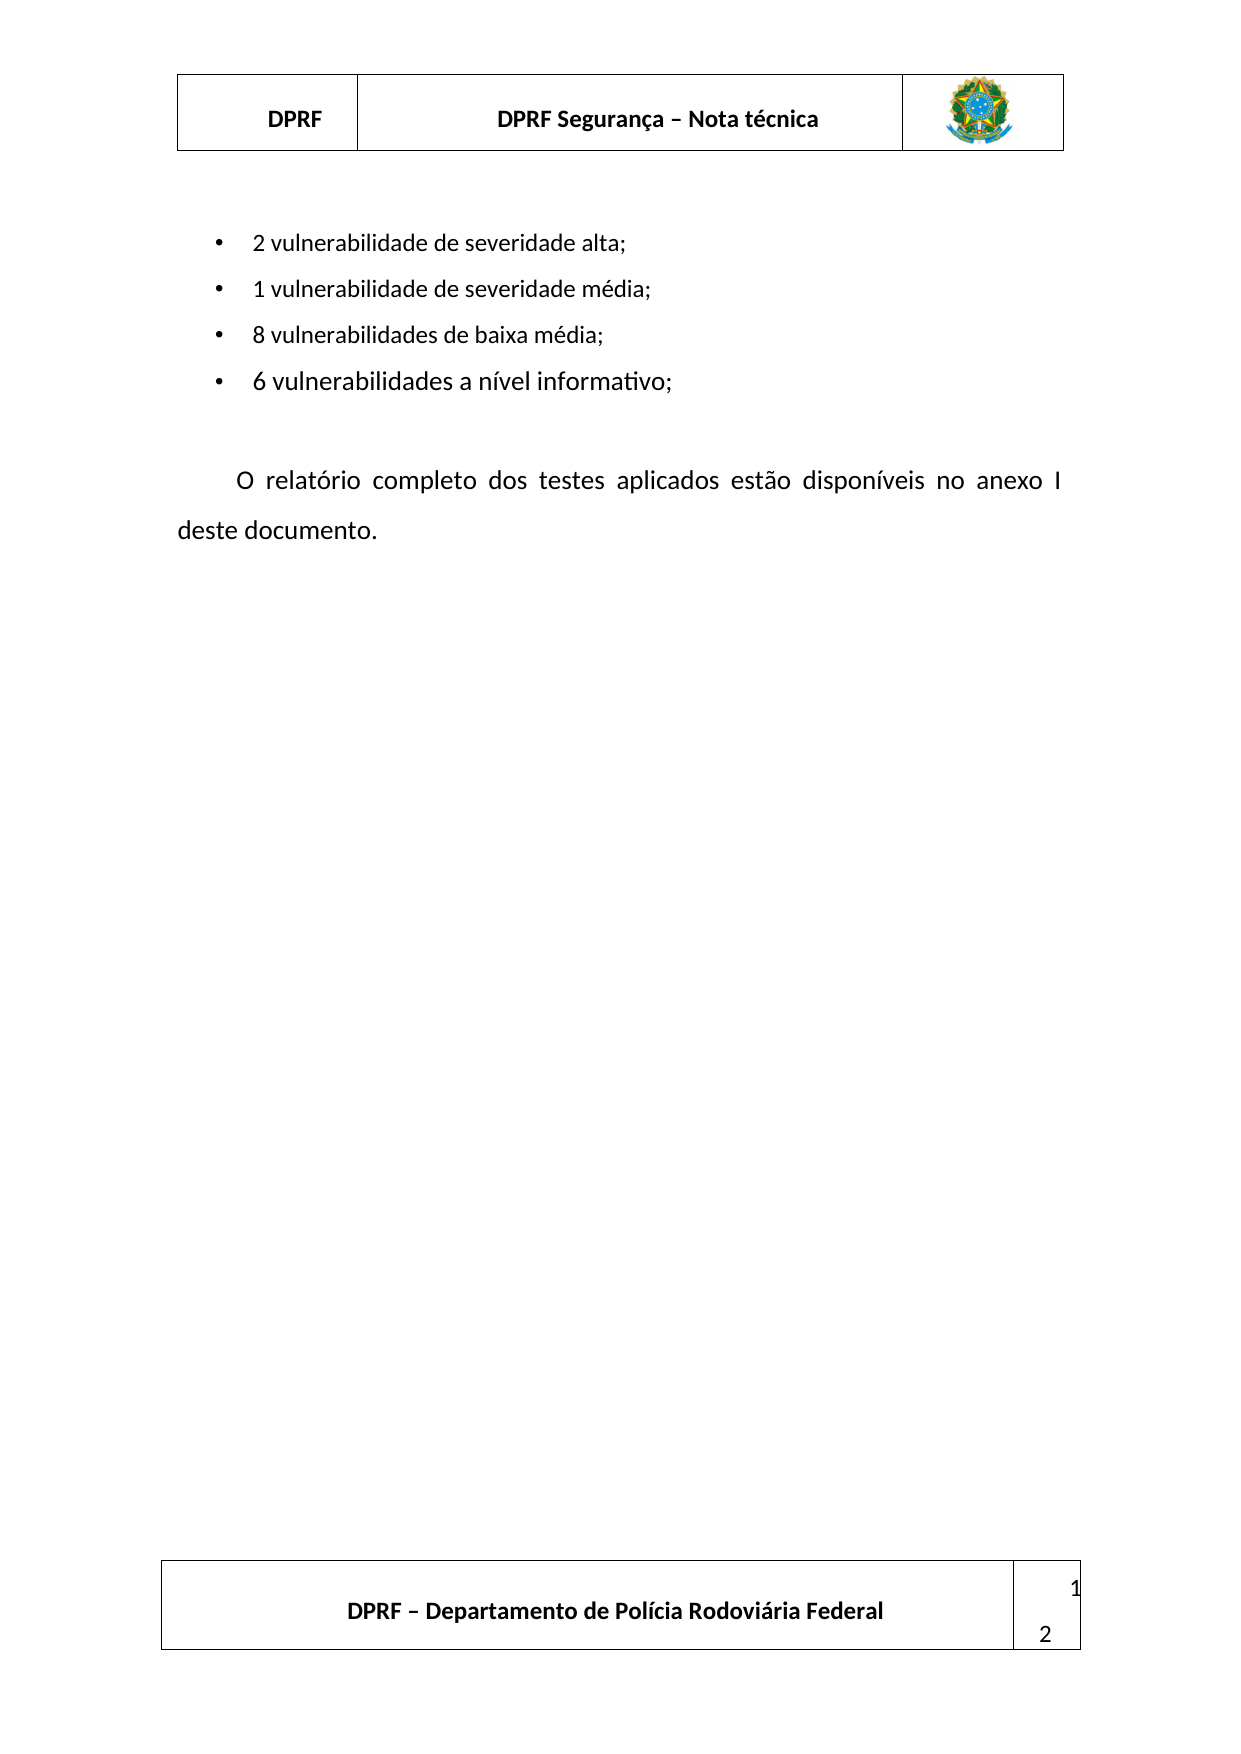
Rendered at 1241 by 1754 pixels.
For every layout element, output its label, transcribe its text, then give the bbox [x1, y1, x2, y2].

text O relatório completo dos testes aplicados estão disponíveis no anexo I deste documento. [177, 463, 1063, 546]
list 1 vulnerabilidade de severidade média; [652, 273, 1063, 304]
list 1 vulnerabilidade de severidade média; [215, 273, 252, 304]
list 2 vulnerabilidade de severidade alta; [215, 227, 1063, 258]
list 6 vulnerabilidades a nível informativo; [215, 364, 1063, 398]
picture [944, 75, 1020, 149]
list 8 vulnerabilidades de baixa média; [604, 319, 1063, 349]
list 8 vulnerabilidades de baixa média; [215, 319, 252, 349]
